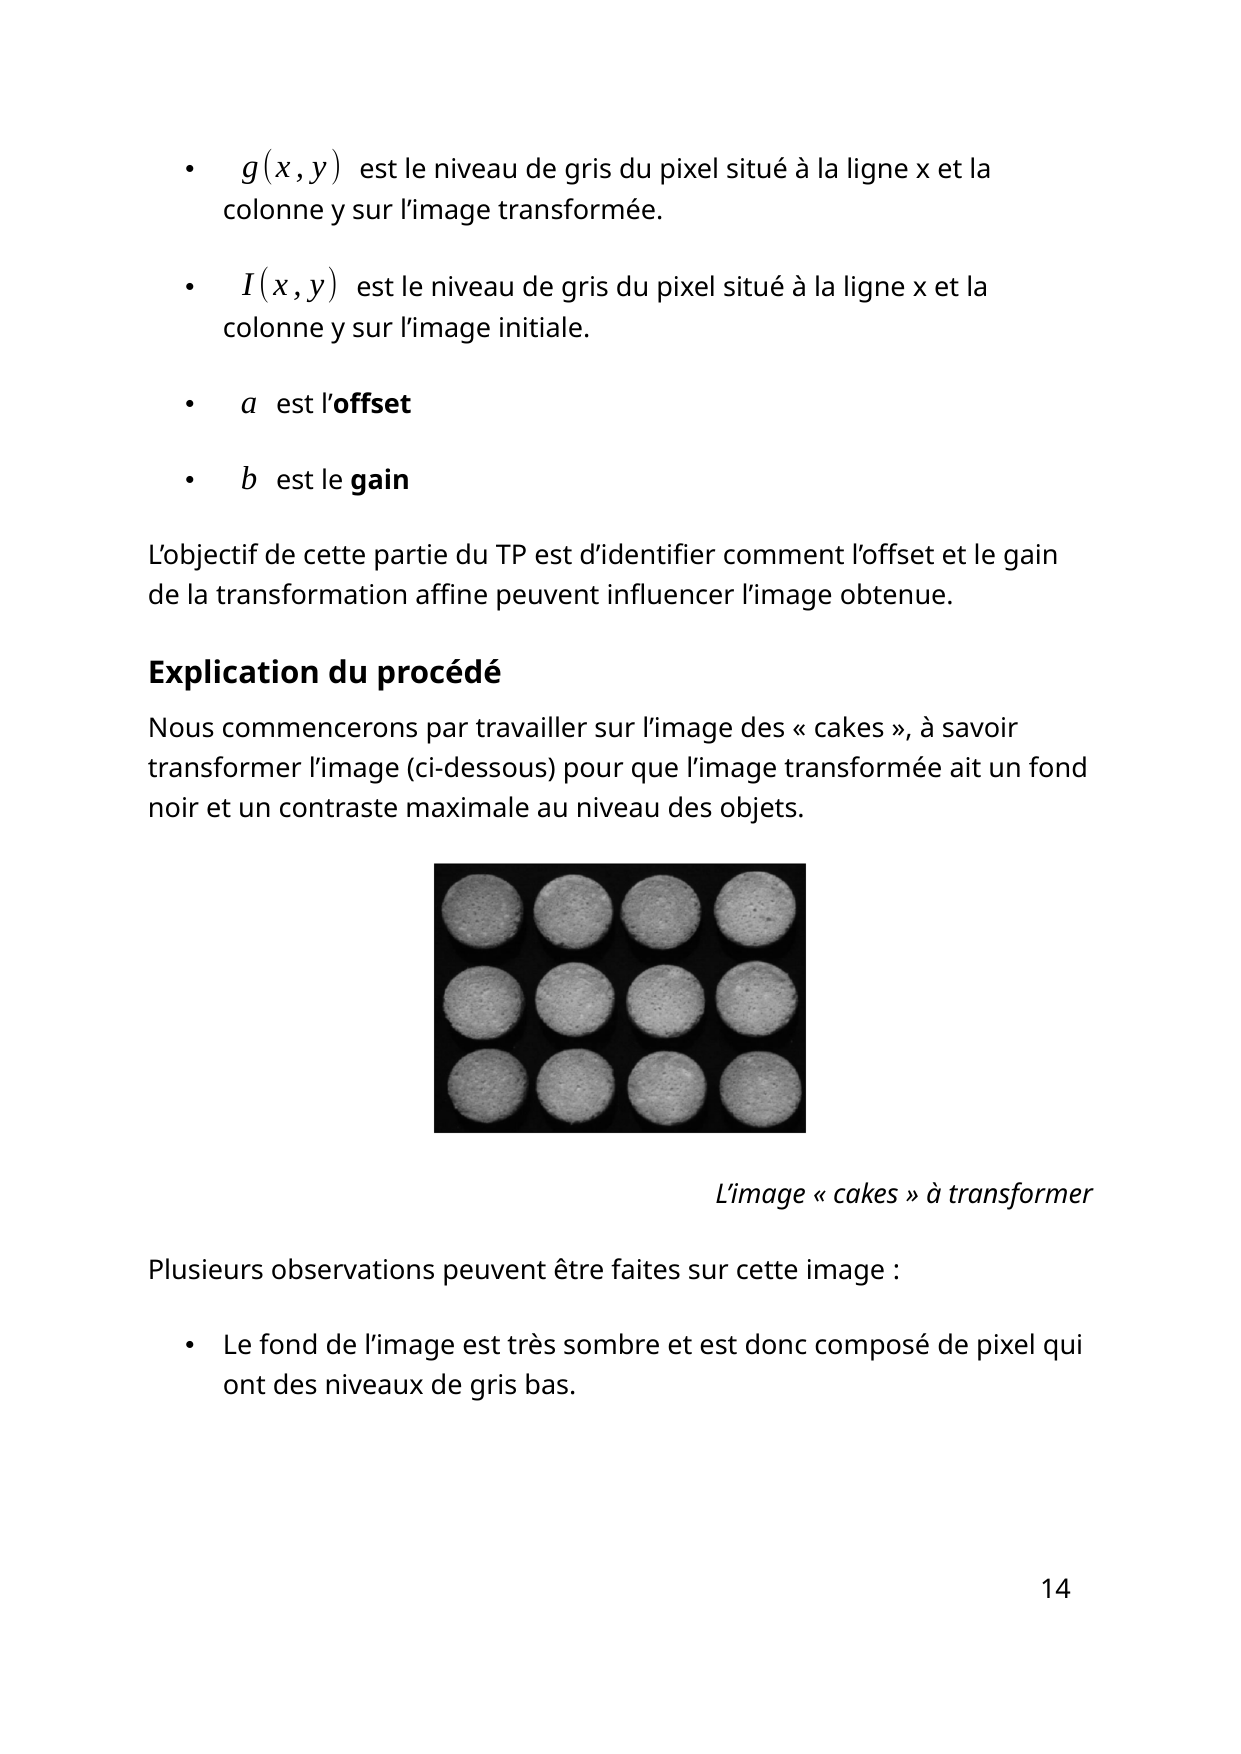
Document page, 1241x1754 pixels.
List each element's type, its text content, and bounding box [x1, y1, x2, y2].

list est l’offset [185, 384, 1093, 421]
list Le fond de l’image est très sombre et est donc composé de pixel qui ont des niveaux de gris bas. [185, 1325, 1093, 1402]
text Nous commencerons par travailler sur l’image des « cakes », à savoir transformer l’image (ci-dessous) pour que l’image transformée ait un fond noir et un contraste maximale au niveau des objets. [148, 709, 1093, 825]
list est le niveau de gris du pixel situé à la ligne x et la colonne y sur l’image initiale. [185, 266, 1093, 345]
text Plusieurs observations peuvent être faites sur cette image : [148, 1250, 1093, 1287]
text Explication du procédé [148, 651, 1093, 693]
list est le niveau de gris du pixel situé à la ligne x et la colonne y sur l’image transformée. [185, 148, 1093, 227]
list est le gain [185, 459, 1093, 497]
picture [433, 863, 807, 1134]
text L’objectif de cette partie du TP est d’identifier comment l’offset et le gain de la transformation affine peuvent influencer l’image obtenue. [148, 536, 1093, 612]
text L’image « cakes » à transformer [148, 864, 1093, 1212]
